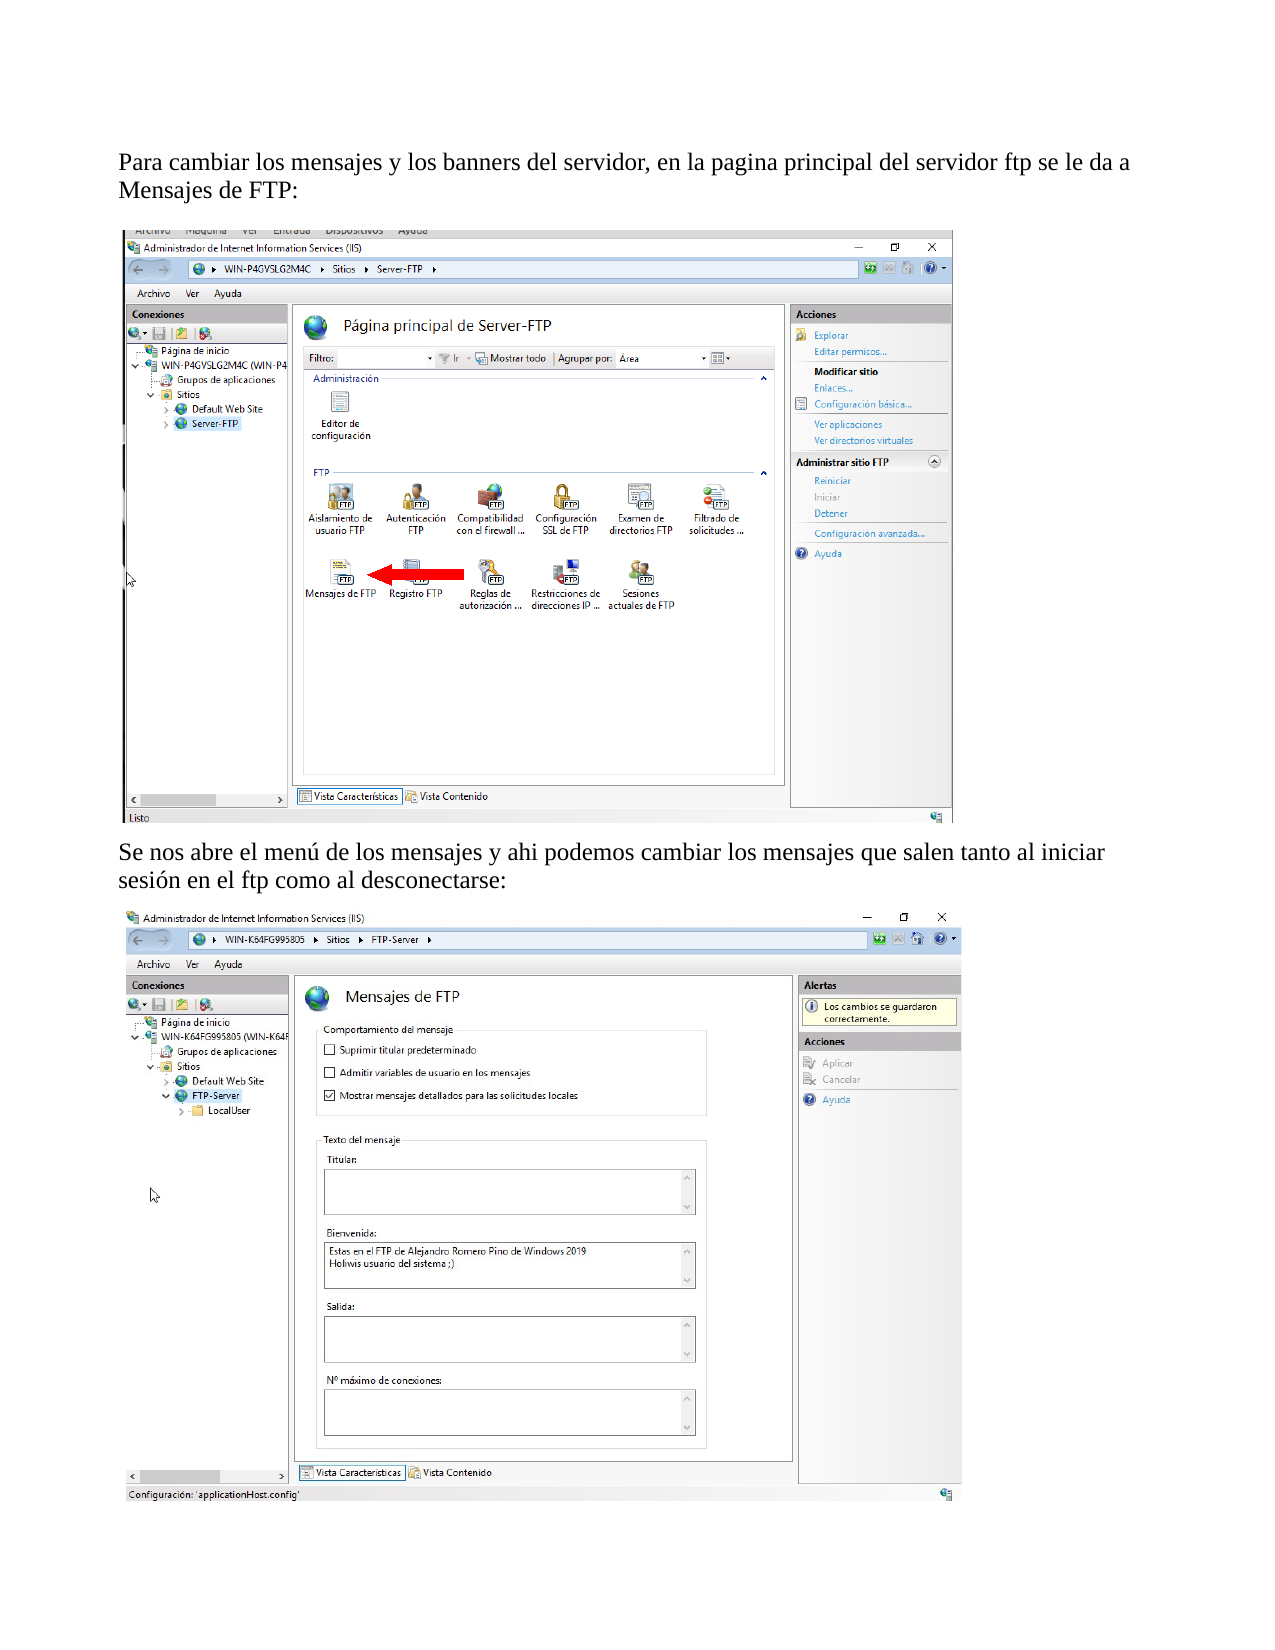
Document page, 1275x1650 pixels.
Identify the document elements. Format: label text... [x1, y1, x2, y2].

picture [877, 230, 953, 823]
picture [126, 910, 962, 1501]
text Se nos abre el menú de los mensajes y ahi podemos cambiar los mensajes que salen tanto al iniciar sesión en el ftp como al desconectarse: [118, 837, 1157, 894]
text Para cambiar los mensajes y los banners del servidor, en la pagina principal del servidor ftp se le da a Mensajes de FTP: [118, 147, 1157, 204]
